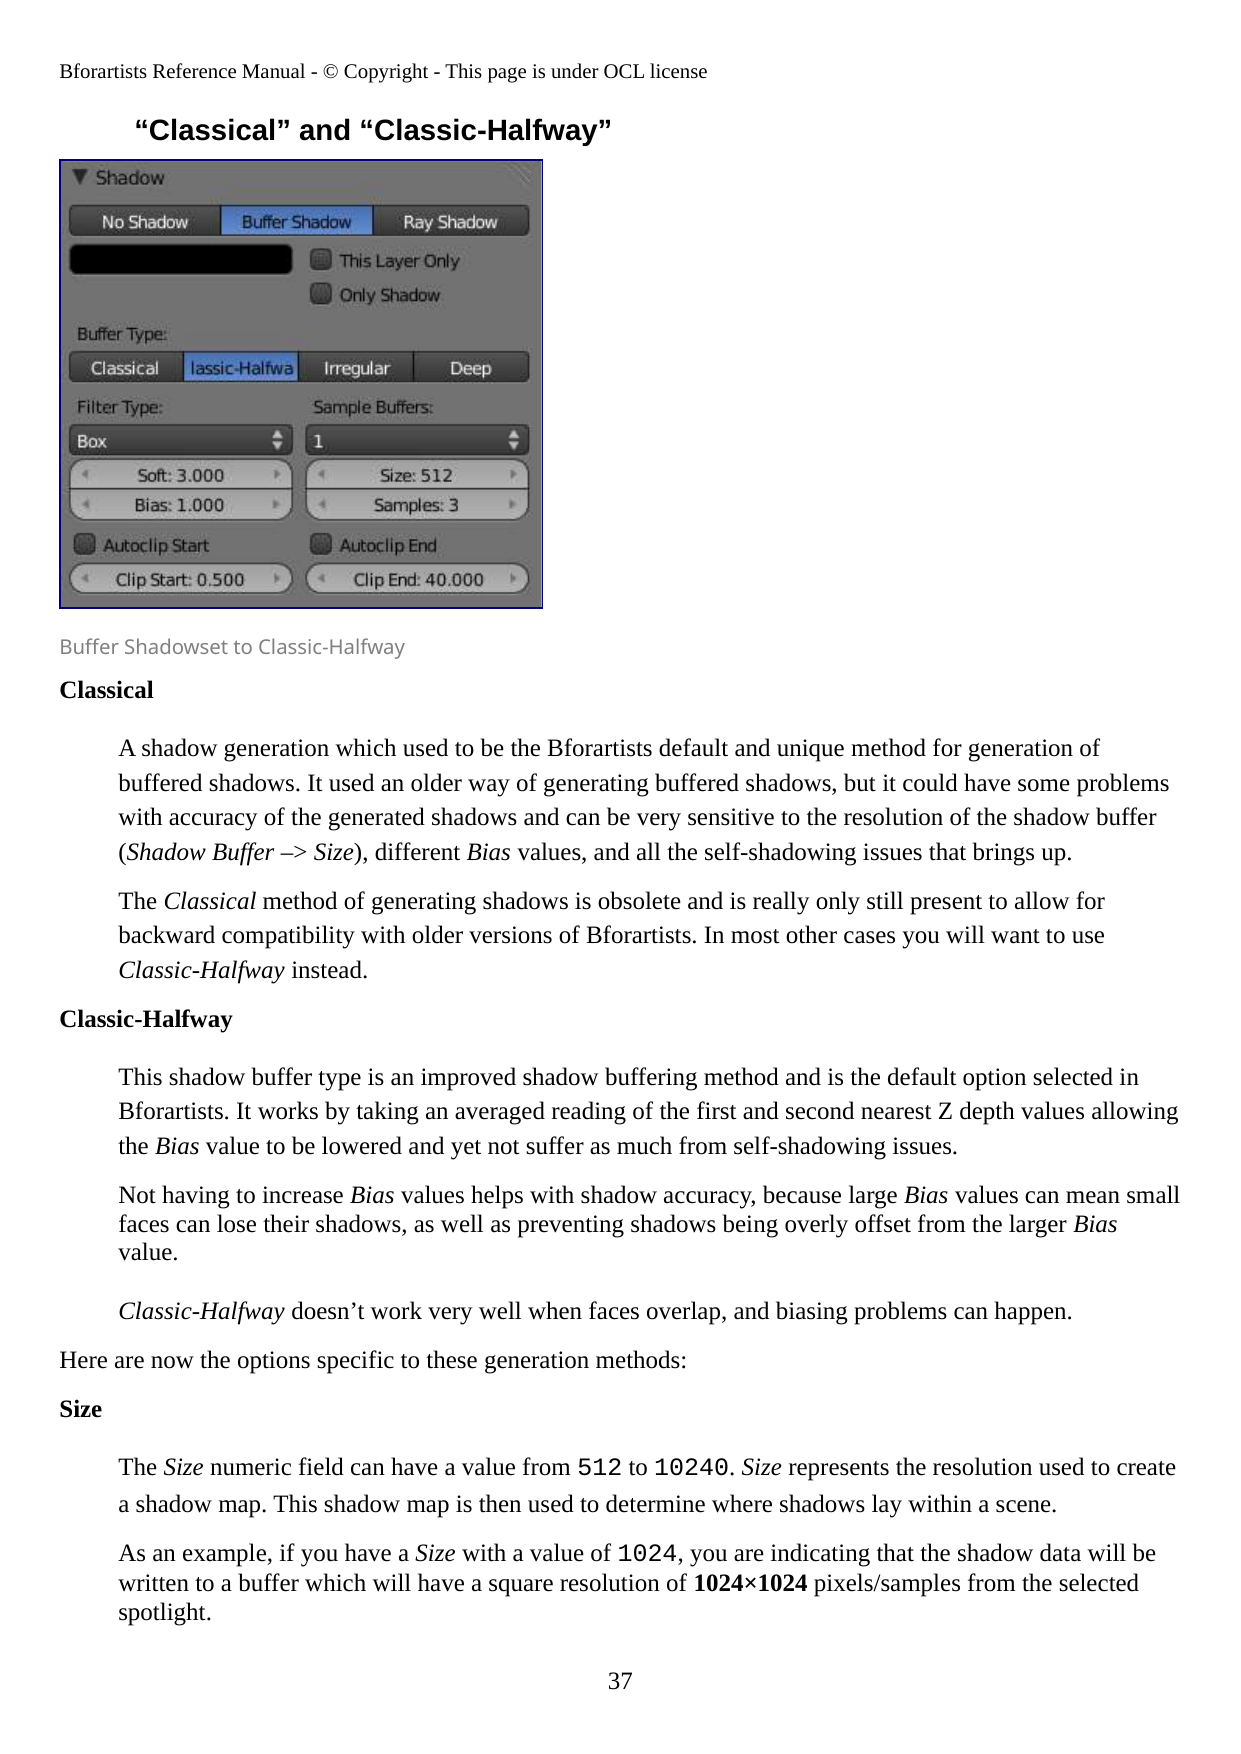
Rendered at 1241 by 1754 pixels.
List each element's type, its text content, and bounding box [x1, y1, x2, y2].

subtitle Classic-Halfway [59, 1004, 1181, 1032]
text Buffer Shadowset to Classic-Halfway [59, 629, 1181, 660]
text Classic-Halfway doesn’t work very well when faces overlap, and biasing problems can happen. [118, 1296, 1181, 1324]
subtitle Classical [59, 675, 1181, 704]
text The Size numeric field can have a value from 512 to 10240. Size represents the resolution used to create a shadow map. This shadow map is then used to determine where shadows lay within a scene. [118, 1452, 1181, 1517]
list Not having to increase Bias values helps with shadow accuracy, because large Bias values can mean small faces can lose their shadows, as well as preventing shadows being overly offset from the larger Bias value. [118, 1180, 1181, 1266]
subtitle “Classical” and “Classic-Halfway” [59, 113, 1181, 146]
list As an example, if you have a Size with a value of 1024, you are indicating that the shadow data will be written to a buffer which will have a square resolution of 1024×1024 pixels/samples from the selected spotlight. [118, 1538, 1181, 1626]
subtitle Size [59, 1394, 1181, 1423]
text A shadow generation which used to be the Bforartists default and unique method for generation of buffered shadows. It used an older way of generating buffered shadows, but it could have some problems with accuracy of the generated shadows and can be very sensitive to the resolution of the shadow buffer (Shadow Buffer –> Size), different Bias values, and all the self-shadowing issues that brings up. [118, 733, 1181, 865]
text The Classical method of generating shadows is obsolete and is really only still present to allow for backward compatibility with older versions of Bforartists. In most other cases you will want to use Classic-Halfway instead. [118, 886, 1181, 983]
picture [61, 161, 542, 607]
text Here are now the options specific to these generation methods: [59, 1345, 1181, 1373]
text This shadow buffer type is an improved shadow buffering method and is the default option selected in Bforartists. It works by taking an averaged reading of the first and second nearest Z depth values allowing the Bias value to be lowered and yet not suffer as much from self-shadowing issues. [118, 1062, 1181, 1160]
